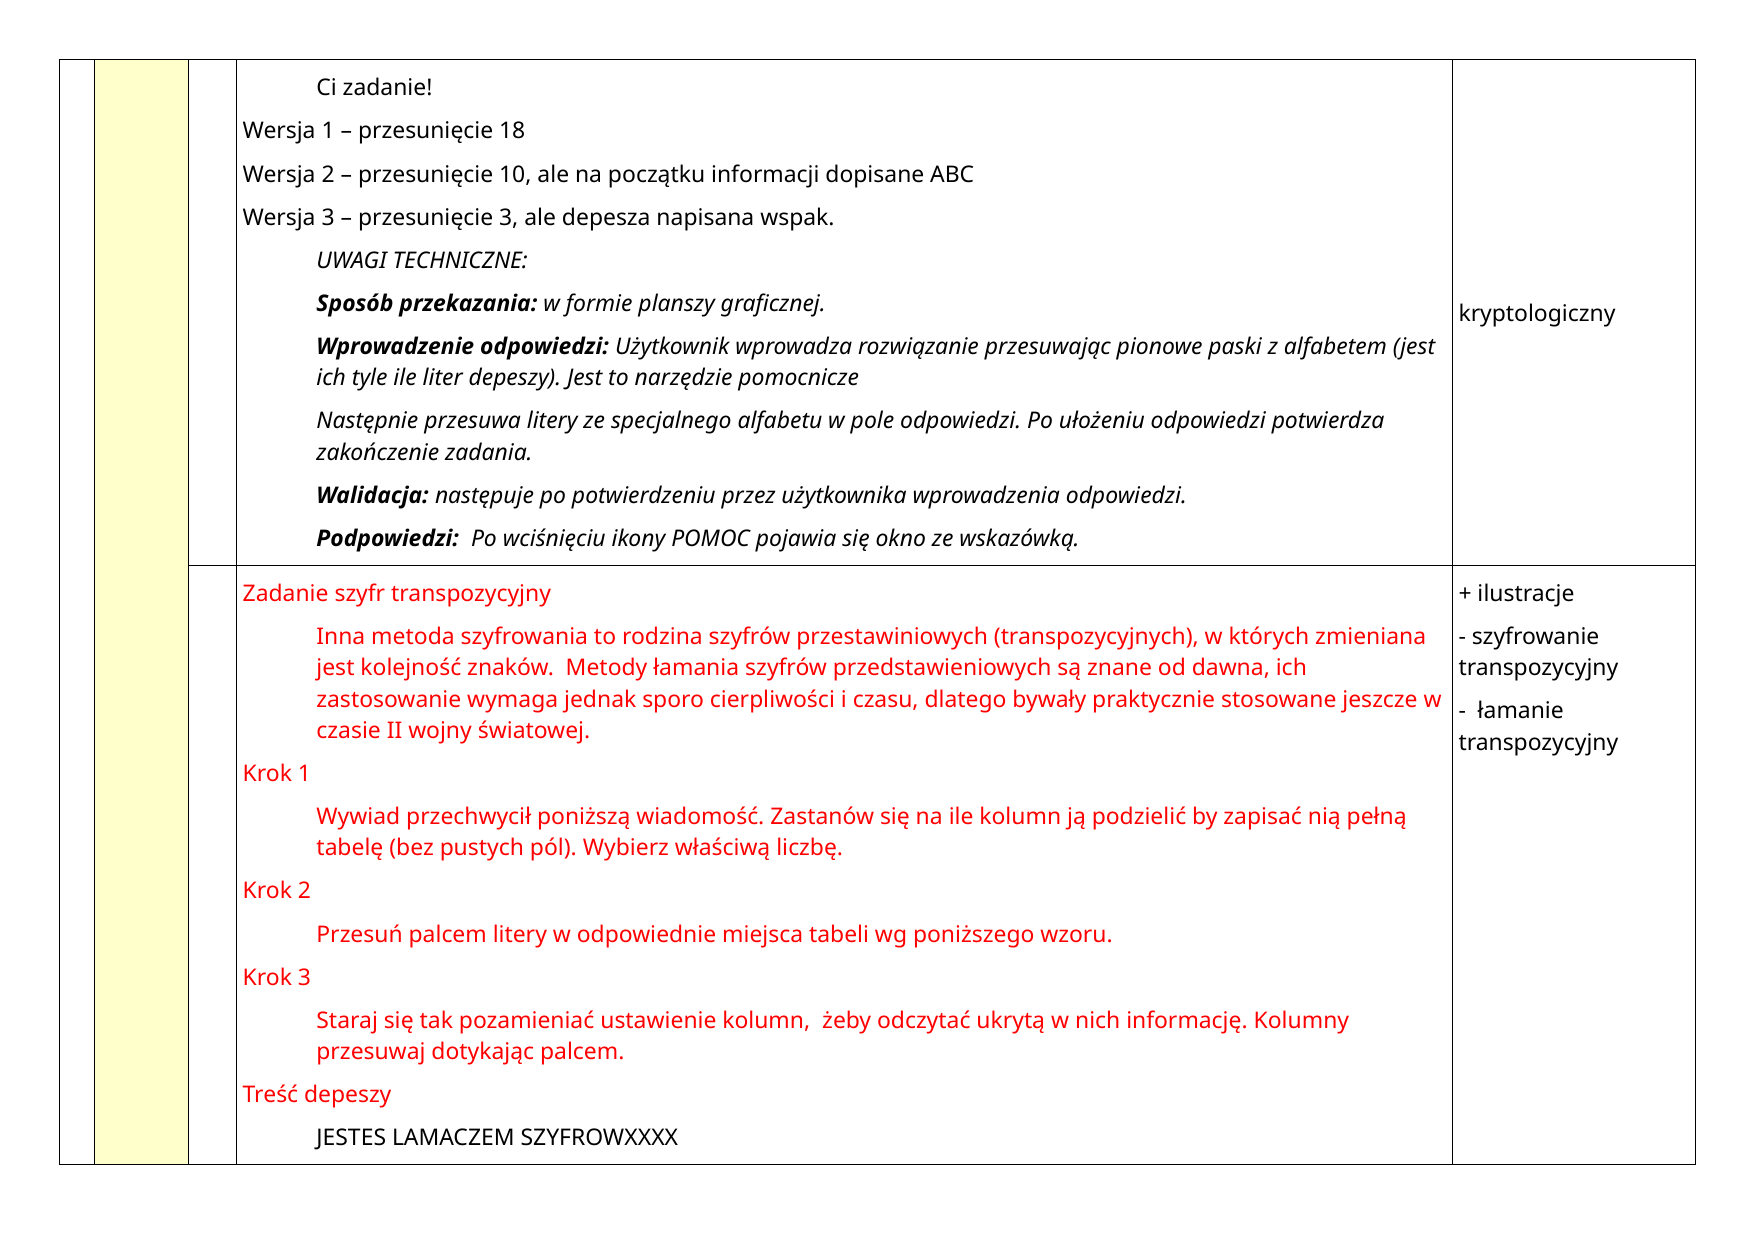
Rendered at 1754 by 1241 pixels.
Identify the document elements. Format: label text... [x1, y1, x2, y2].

table_cell kryptologiczny [1453, 60, 1695, 565]
table_cell [189, 60, 236, 565]
table_cell Ci zadanie! Wersja 1 – przesunięcie 18 Wersja 2 – przesunięcie 10, ale na początku informacji dopisane ABC Wersja 3 – przesunięcie 3, ale depesza napisana wspak. UWAGI TECHNICZNE: Sposób przekazania: w formie planszy graficznej. Wprowadzenie odpowiedzi: Użytkownik wprowadza rozwiązanie przesuwając pionowe paski z alfabetem (jest ich tyle ile liter depeszy). Jest to narzędzie pomocnicze Następnie przesuwa litery ze specjalnego alfabetu w pole odpowiedzi. Po ułożeniu odpowiedzi potwierdza zakończenie zadania. Walidacja: następuje po potwierdzeniu przez użytkownika wprowadzenia odpowiedzi. Podpowiedzi: Po wciśnięciu ikony POMOC pojawia się okno ze wskazówką. [237, 60, 1452, 565]
table_cell Ściana prawa wewnątrz [60, 60, 94, 1164]
table_cell [95, 60, 188, 1164]
table_cell [189, 566, 236, 1164]
table_cell + ilustracje - szyfrowanie transpozycyjny - łamanie transpozycyjny [1453, 566, 1695, 1164]
table_cell Zadanie szyfr transpozycyjny Inna metoda szyfrowania to rodzina szyfrów przestawiniowych (transpozycyjnych), w których zmieniana jest kolejność znaków. Metody łamania szyfrów przedstawieniowych są znane od dawna, ich zastosowanie wymaga jednak sporo cierpliwości i czasu, dlatego bywały praktycznie stosowane jeszcze w czasie II wojny światowej. Krok 1 Wywiad przechwycił poniższą wiadomość. Zastanów się na ile kolumn ją podzielić by zapisać nią pełną tabelę (bez pustych pól). Wybierz właściwą liczbę. Krok 2 Przesuń palcem litery w odpowiednie miejsca tabeli wg poniższego wzoru. Krok 3 Staraj się tak pozamieniać ustawienie kolumn, żeby odczytać ukrytą w nich informację. Kolumny przesuwaj dotykając palcem. Treść depeszy JESTES LAMACZEM SZYFROWXXXX [237, 566, 1452, 1164]
